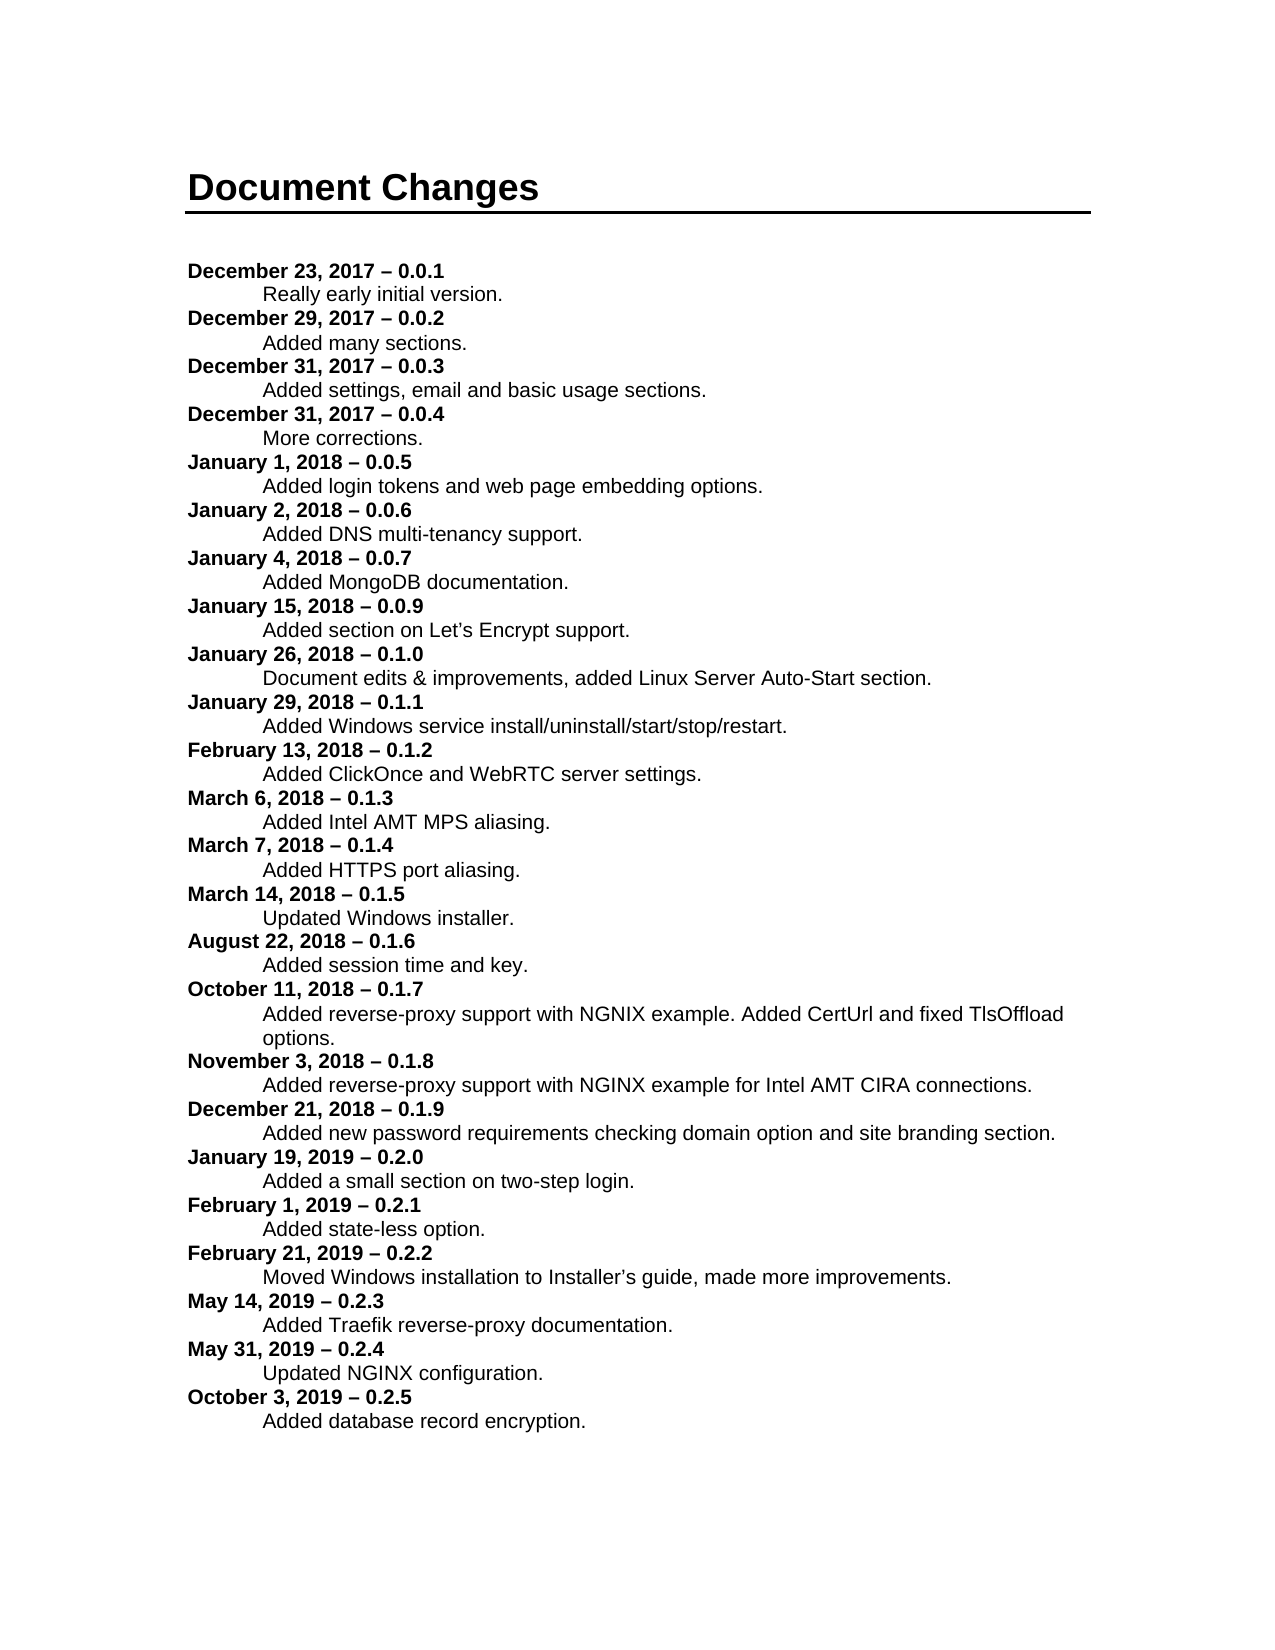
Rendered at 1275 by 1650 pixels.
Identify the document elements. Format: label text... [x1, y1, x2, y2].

text Moved Windows installation to Installer’s guide, made more improvements. [262, 1265, 1179, 1289]
subtitle May 14, 2019 – 0.2.3 [187, 1289, 1179, 1313]
text Added session time and key. [262, 954, 1179, 978]
subtitle November 3, 2018 – 0.1.8 [187, 1050, 1179, 1073]
text Added HTTPS port aliasing. [262, 858, 1179, 882]
subtitle December 21, 2018 – 0.1.9 [187, 1097, 1179, 1121]
text Added reverse-proxy support with NGINX example for Intel AMT CIRA connections. [262, 1073, 1179, 1097]
text Added DNS multi-tenancy support. [262, 522, 1179, 546]
subtitle March 6, 2018 – 0.1.3 [187, 786, 1179, 810]
text Added Traefik reverse-proxy documentation. [262, 1313, 1179, 1337]
text Updated Windows installer. [262, 906, 1179, 930]
subtitle January 2, 2018 – 0.0.6 [187, 498, 1179, 522]
text Document Changes [187, 165, 1179, 208]
subtitle December 29, 2017 – 0.0.2 [187, 307, 1179, 331]
text Document edits & improvements, added Linux Server Auto-Start section. [262, 666, 1179, 690]
subtitle January 15, 2018 – 0.0.9 [187, 594, 1179, 618]
subtitle December 31, 2017 – 0.0.4 [187, 402, 1179, 426]
subtitle October 11, 2018 – 0.1.7 [187, 978, 1179, 1001]
text Added many sections. [262, 331, 1179, 355]
subtitle August 22, 2018 – 0.1.6 [187, 930, 1179, 953]
subtitle January 1, 2018 – 0.0.5 [187, 450, 1179, 474]
text Added Windows service install/uninstall/start/stop/restart. [262, 714, 1179, 738]
subtitle December 31, 2017 – 0.0.3 [187, 355, 1179, 378]
text Added settings, email and basic usage sections. [262, 378, 1179, 402]
text Really early initial version. [262, 283, 1179, 307]
text Added reverse-proxy support with NGNIX example. Added CertUrl and fixed TlsOffload options. [262, 1002, 1083, 1050]
subtitle December 23, 2017 – 0.0.1 [187, 258, 1179, 282]
subtitle March 14, 2018 – 0.1.5 [187, 882, 1179, 906]
text Added MongoDB documentation. [262, 570, 1179, 594]
subtitle October 3, 2019 – 0.2.5 [187, 1385, 1179, 1409]
subtitle February 21, 2019 – 0.2.2 [187, 1241, 1179, 1265]
subtitle January 19, 2019 – 0.2.0 [187, 1145, 1179, 1169]
subtitle January 26, 2018 – 0.1.0 [187, 642, 1179, 666]
subtitle February 1, 2019 – 0.2.1 [187, 1193, 1179, 1217]
text Added database record encryption. [262, 1409, 1179, 1433]
subtitle January 29, 2018 – 0.1.1 [187, 690, 1179, 714]
text Added login tokens and web page embedding options. [262, 474, 1179, 498]
text Added ClickOnce and WebRTC server settings. [262, 762, 1179, 786]
text Updated NGINX configuration. [262, 1361, 1179, 1385]
subtitle March 7, 2018 – 0.1.4 [187, 834, 1179, 858]
text Added section on Let’s Encrypt support. [262, 618, 1179, 642]
text More corrections. [262, 427, 1179, 450]
subtitle May 31, 2019 – 0.2.4 [187, 1337, 1179, 1361]
text Added Intel AMT MPS aliasing. [262, 810, 1179, 834]
subtitle February 13, 2018 – 0.1.2 [187, 738, 1179, 762]
text Added new password requirements checking domain option and site branding section. [262, 1121, 1179, 1145]
subtitle January 4, 2018 – 0.0.7 [187, 546, 1179, 570]
text Added a small section on two-step login. [262, 1169, 1179, 1193]
text Added state-less option. [262, 1217, 1179, 1241]
